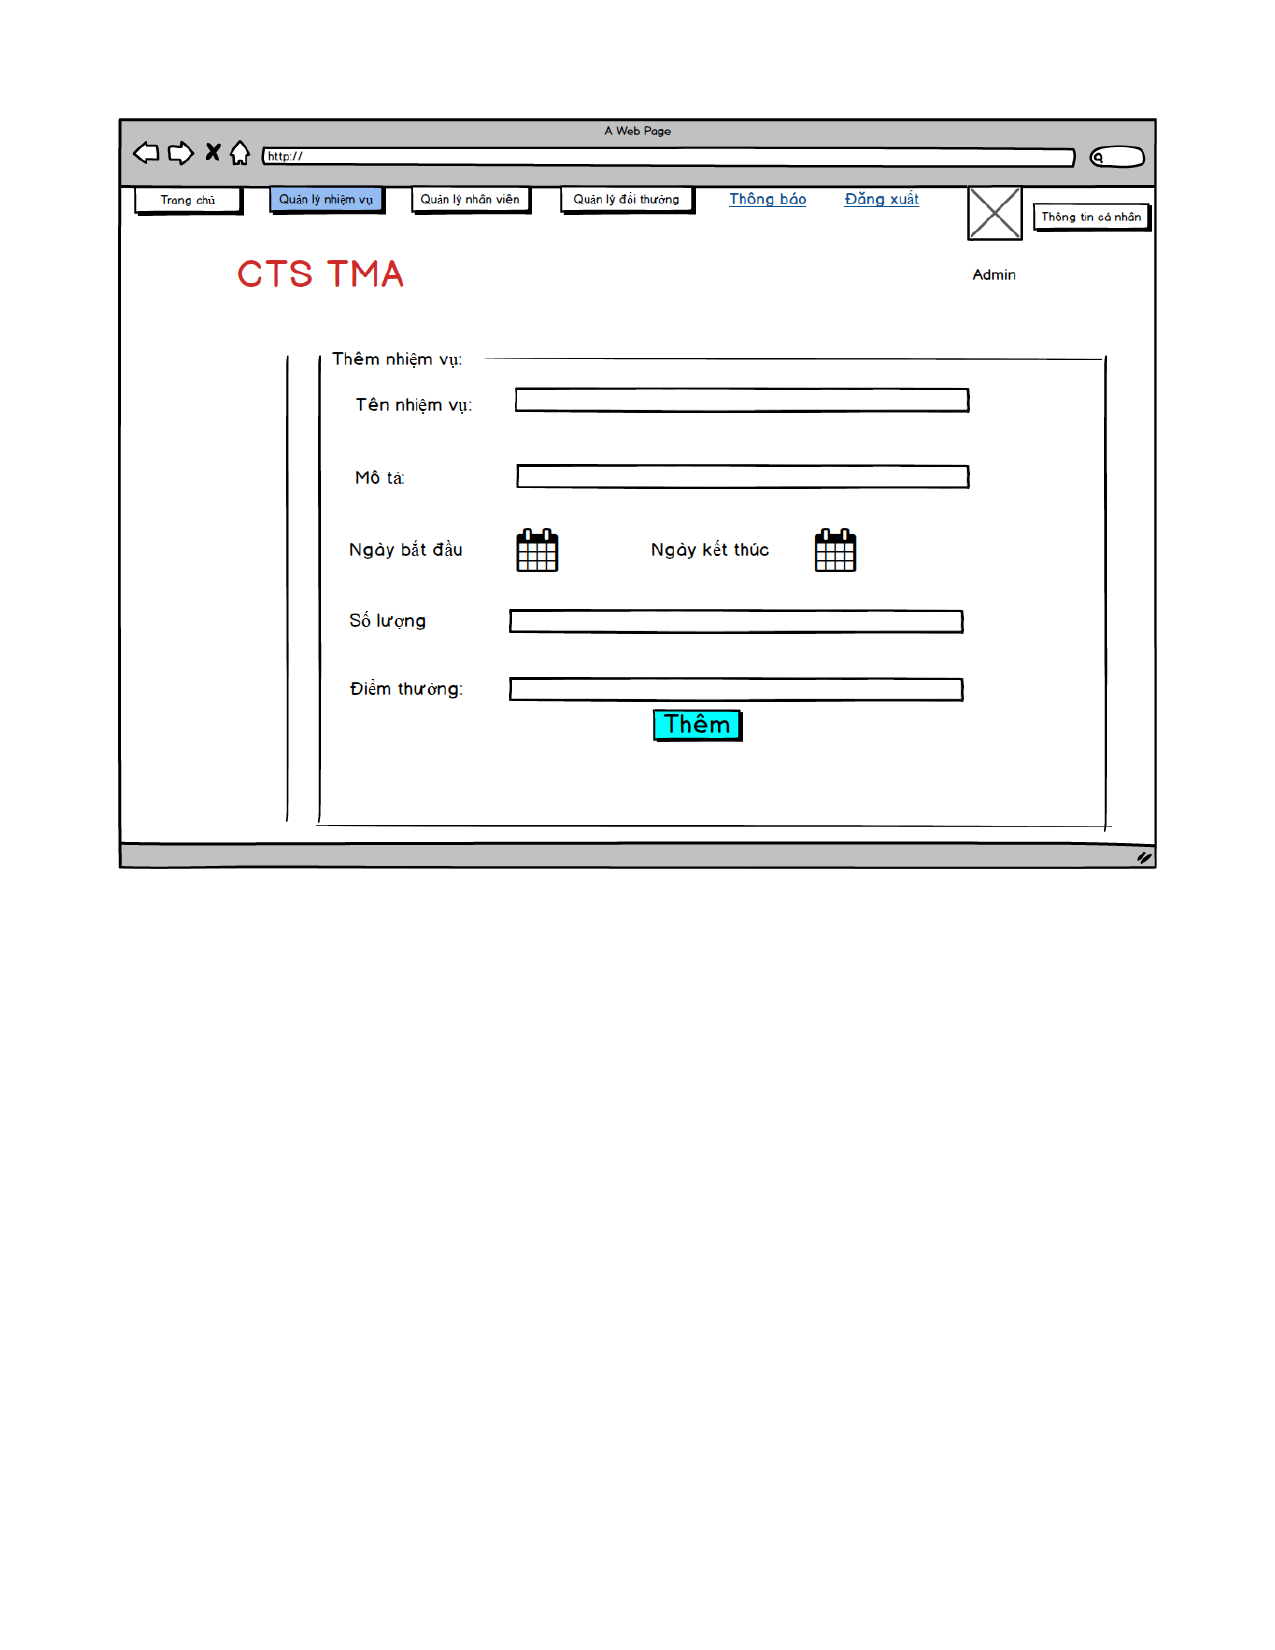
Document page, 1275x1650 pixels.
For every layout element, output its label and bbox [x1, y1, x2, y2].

picture [118, 118, 1157, 869]
